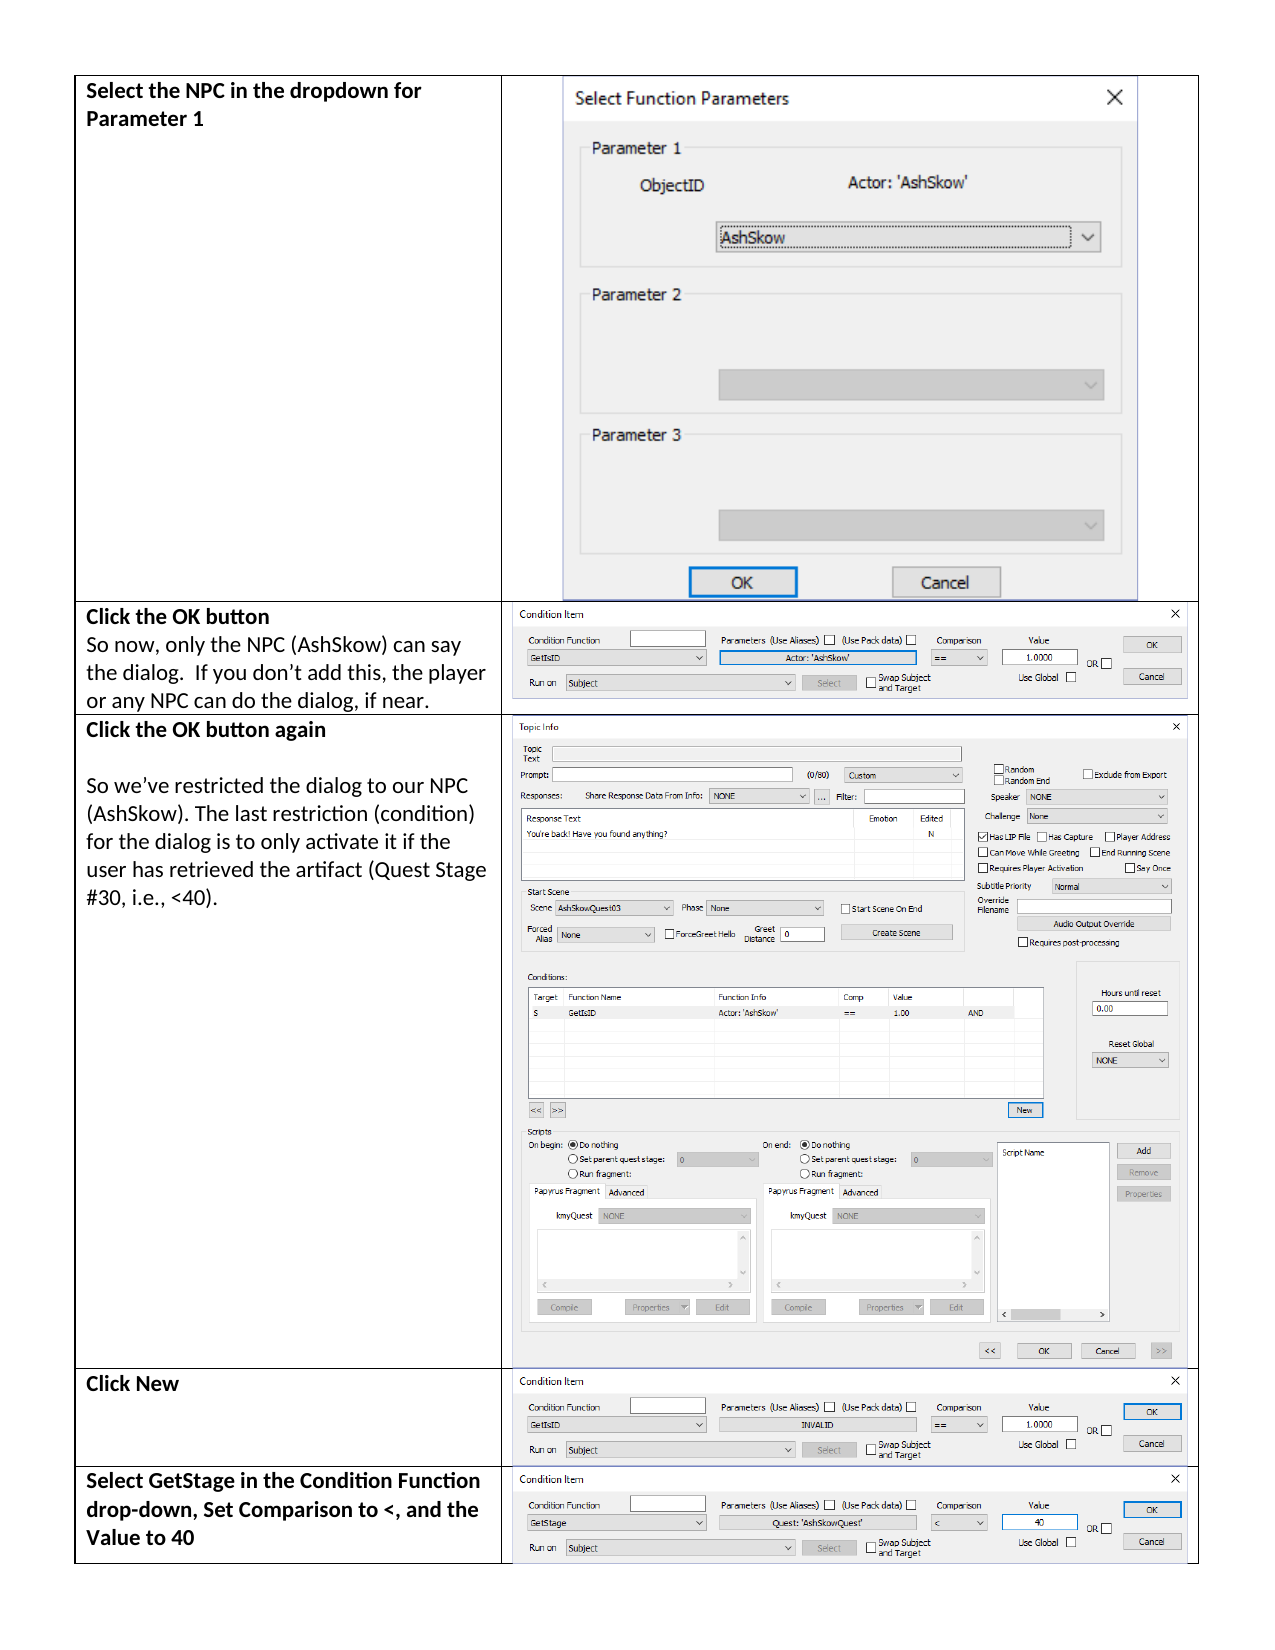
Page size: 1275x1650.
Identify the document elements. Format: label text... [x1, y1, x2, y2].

table_cell Click New [76, 1369, 501, 1466]
table_cell Select GetStage in the Condition Function drop-down, Set Comparison to <, and the Value to 40 [76, 1467, 501, 1563]
table_cell [502, 76, 562, 601]
table_cell [502, 1369, 512, 1466]
table_cell [1139, 76, 1198, 601]
table_cell Click the OK button again So we’ve restricted the dialog to our NPC (AshSkow). The last restriction (condition) for the dialog is to only activate it if the user has retrieved the artifact (Quest Stage #30, i.e., <40). [76, 715, 501, 1368]
table_cell [502, 602, 1198, 714]
table_cell [502, 715, 512, 1368]
table_cell [1188, 1467, 1198, 1563]
table_cell [1188, 1369, 1198, 1466]
table_cell Select the NPC in the dropdown for Parameter 1 [76, 76, 501, 601]
table_cell Click the OK button So now, only the NPC (AshSkow) can say the dialog. If you don’t add this, the player or any NPC can do the dialog, if near. [76, 602, 501, 714]
table_cell [1188, 715, 1198, 1368]
table_cell [502, 1467, 512, 1563]
